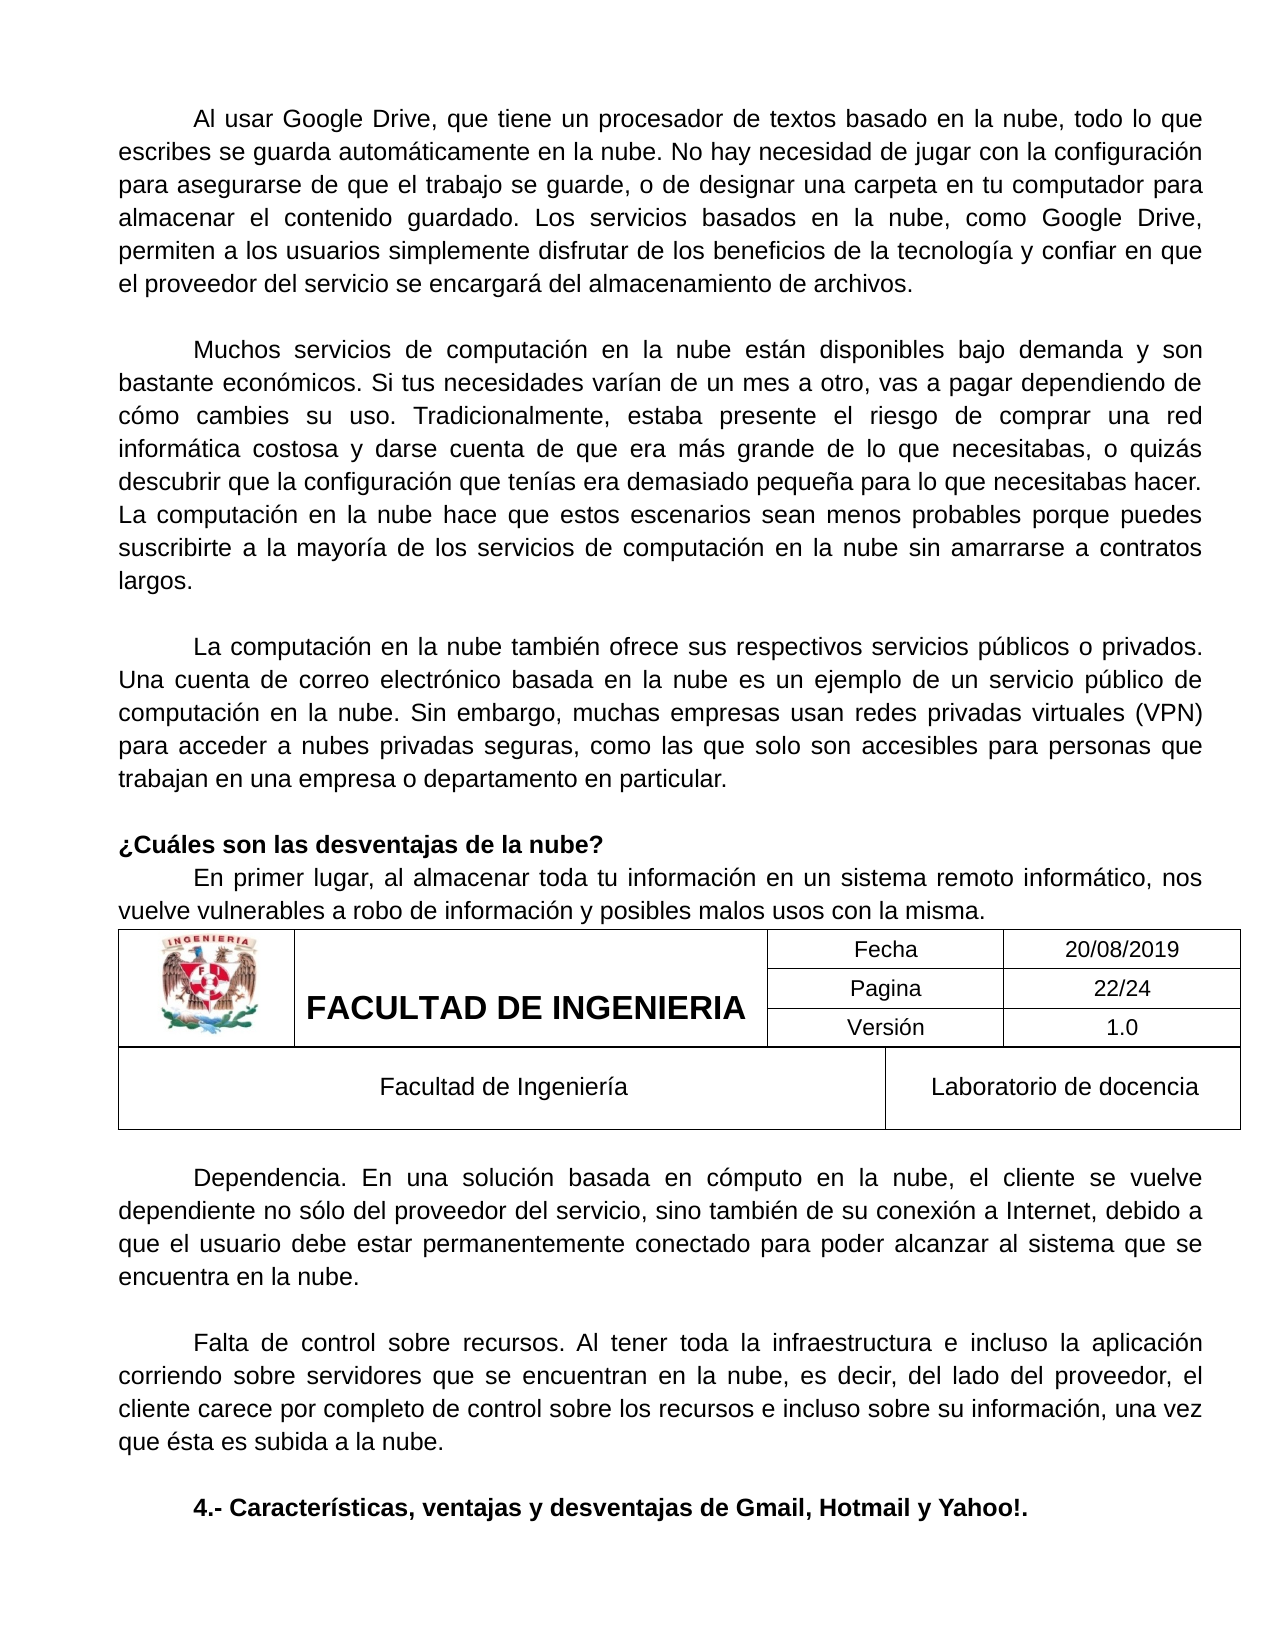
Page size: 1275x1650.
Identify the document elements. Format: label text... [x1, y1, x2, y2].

table_cell Pagina [768, 969, 1003, 1007]
text ¿Cuáles son las desventajas de la nube? [118, 830, 1205, 859]
text 4.- Características, ventajas y desventajas de Gmail, Hotmail y Yahoo!. [118, 1493, 1205, 1522]
table_header 20/08/2019 [1004, 930, 1240, 968]
text En primer lugar, al almacenar toda tu información en un sistema remoto informático, nos vuelve vulnerables a robo de información y posibles malos usos con la misma. [118, 863, 1205, 925]
text Falta de control sobre recursos. Al tener toda la infraestructura e incluso la aplicación corriendo sobre servidores que se encuentran en la nube, es decir, del lado del proveedor, el cliente carece por completo de control sobre los recursos e incluso sobre su información, una vez que ésta es subida a la nube. [118, 1328, 1205, 1456]
table_cell Laboratorio de docencia [886, 1048, 1240, 1129]
table_cell 22/24 [1004, 969, 1240, 1007]
table_header Fecha [768, 930, 1003, 968]
table_header FACULTAD DE INGENIERIA [295, 930, 767, 1046]
text Muchos servicios de computación en la nube están disponibles bajo demanda y son bastante económicos. Si tus necesidades varían de un mes a otro, vas a pagar dependiendo de cómo cambies su uso. Tradicionalmente, estaba presente el riesgo de comprar una red informática costosa y darse cuenta de que era más grande de lo que necesitabas, o quizás descubrir que la configuración que tenías era demasiado pequeña para lo que necesitabas hacer. La computación en la nube hace que estos escenarios sean menos probables porque puedes suscribirte a la mayoría de los servicios de computación en la nube sin amarrarse a contratos largos. [118, 335, 1205, 595]
table_cell Versión [768, 1009, 1003, 1046]
table_cell 1.0 [1004, 1009, 1240, 1046]
text Dependencia. En una solución basada en cómputo en la nube, el cliente se vuelve dependiente no sólo del proveedor del servicio, sino también de su conexión a Internet, debido a que el usuario debe estar permanentemente conectado para poder alcanzar al sistema que se encuentra en la nube. [118, 1163, 1205, 1291]
table_header [119, 930, 294, 1046]
table_cell Facultad de Ingeniería [119, 1048, 885, 1129]
text Al usar Google Drive, que tiene un procesador de textos basado en la nube, todo lo que escribes se guarda automáticamente en la nube. No hay necesidad de jugar con la configuración para asegurarse de que el trabajo se guarde, o de designar una carpeta en tu computador para almacenar el contenido guardado. Los servicios basados en la nube, como Google Drive, permiten a los usuarios simplemente disfrutar de los beneficios de la tecnología y confiar en que el proveedor del servicio se encargará del almacenamiento de archivos. [118, 104, 1205, 298]
text La computación en la nube también ofrece sus respectivos servicios públicos o privados. Una cuenta de correo electrónico basada en la nube es un ejemplo de un servicio público de computación en la nube. Sin embargo, muchas empresas usan redes privadas virtuales (VPN) para acceder a nubes privadas seguras, como las que solo son accesibles para personas que trabajan en una empresa o departamento en particular. [118, 632, 1205, 793]
